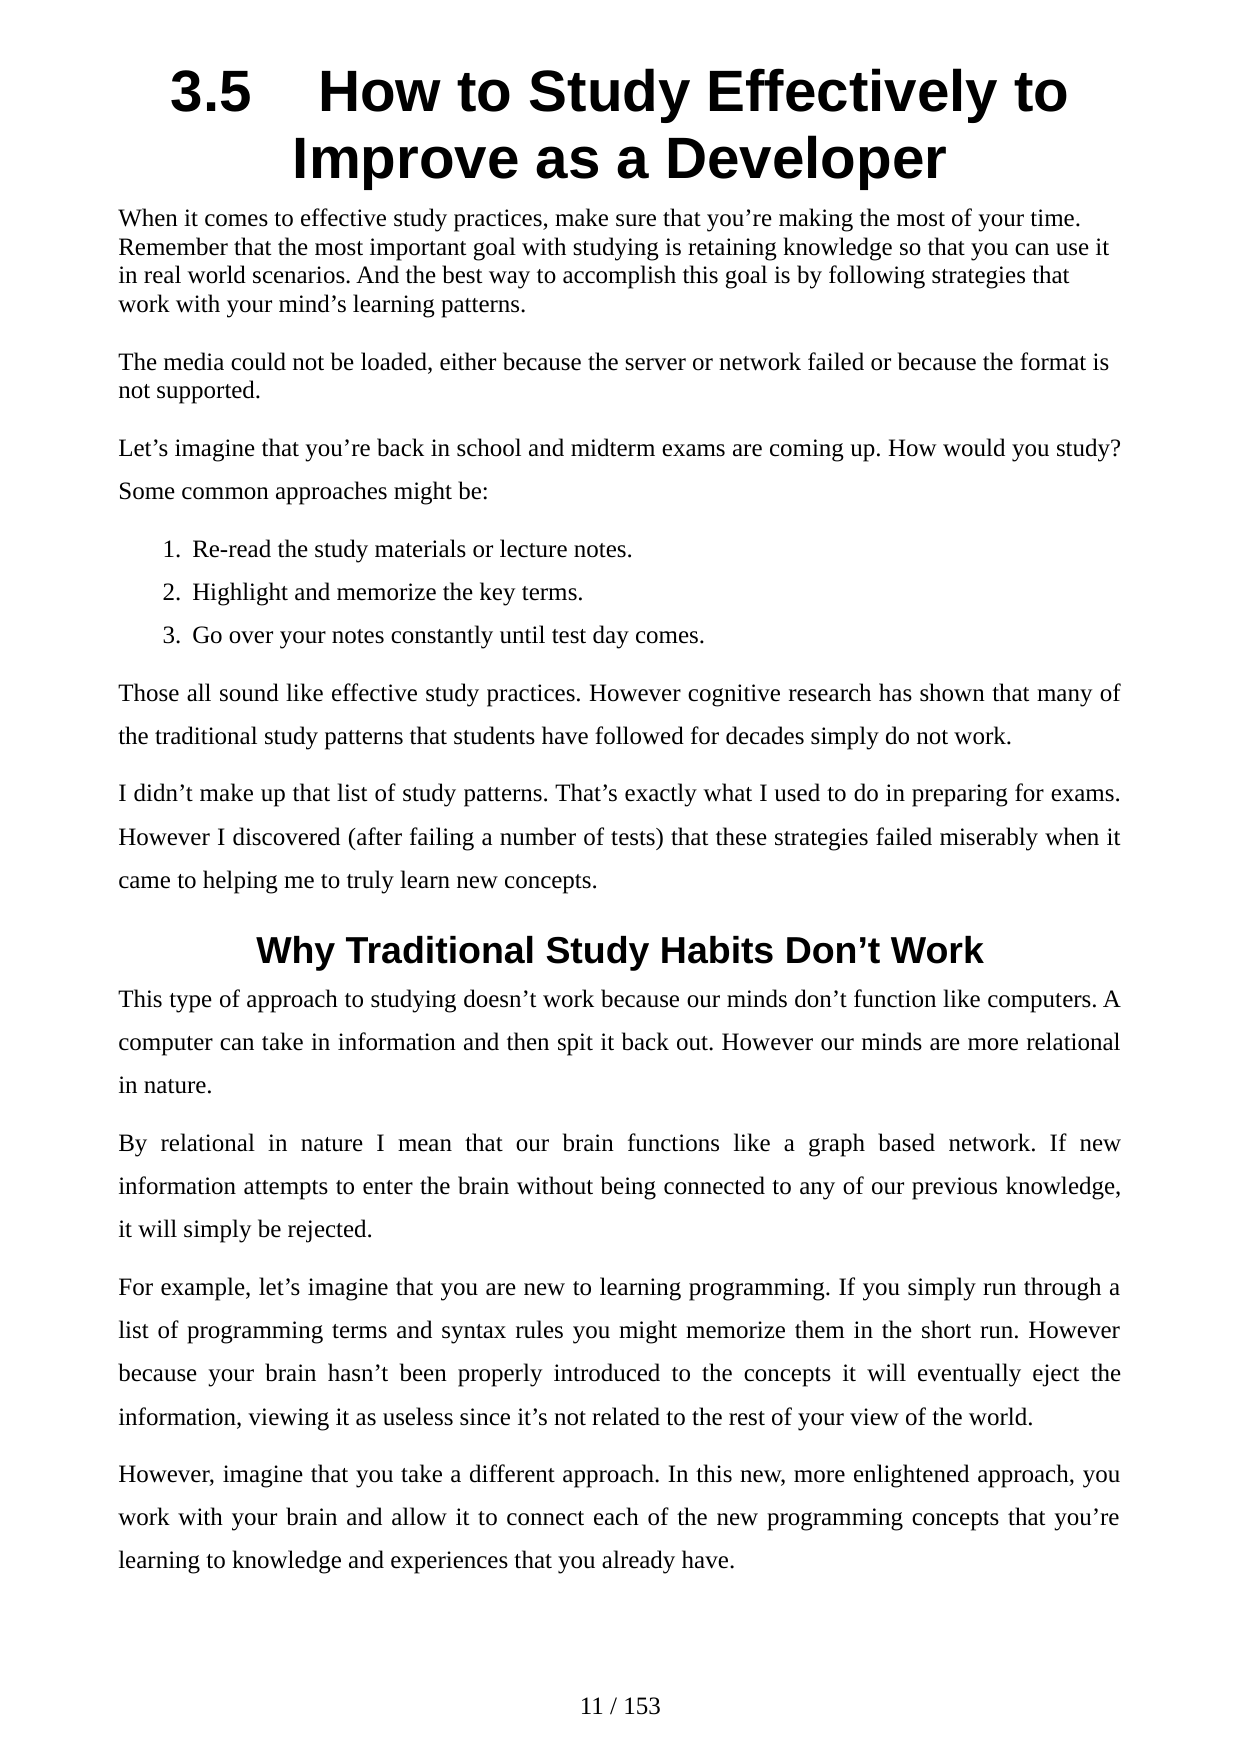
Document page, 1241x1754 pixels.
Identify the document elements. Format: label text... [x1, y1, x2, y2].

subtitle Why Traditional Study Habits Don’t Work [118, 929, 1122, 972]
list Go over your notes constantly until test day comes. [162, 620, 1122, 649]
text However, imagine that you take a different approach. In this new, more enlightened approach, you work with your brain and allow it to connect each of the new programming concepts that you’re learning to knowledge and experiences that you already have. [118, 1459, 1122, 1574]
text By relational in nature I mean that our brain functions like a graph based network. If new information attempts to enter the brain without being connected to any of our previous knowledge, it will simply be rejected. [118, 1128, 1122, 1243]
text Those all sound like effective study practices. However cognitive research has shown that many of the traditional study patterns that students have followed for decades simply do not work. [118, 678, 1122, 749]
text When it comes to effective study practices, make sure that you’re making the most of your time. Remember that the most important goal with studying is retaining knowledge so that you can use it in real world scenarios. And the best way to accomplish this goal is by following strategies that work with your mind’s learning patterns. [118, 203, 1122, 318]
text The media could not be loaded, either because the server or network failed or because the format is not supported. [118, 347, 1122, 404]
text I didn’t make up that list of study patterns. That’s exactly what I used to do in preparing for exams. However I discovered (after failing a number of tests) that these strategies failed miserably when it came to helping me to truly learn new concepts. [118, 778, 1122, 893]
title 3.5 How to Study Effectively to Improve as a Developer [118, 56, 1122, 190]
text This type of approach to studying doesn’t work because our minds don’t function like computers. A computer can take in information and then spit it back out. However our minds are more relational in nature. [118, 984, 1122, 1099]
text Let’s imagine that you’re back in school and midterm exams are coming up. How would you study? Some common approaches might be: [118, 433, 1122, 505]
text For example, let’s imagine that you are new to learning programming. If you simply run through a list of programming terms and syntax rules you might memorize them in the short run. However because your brain hasn’t been properly introduced to the concepts it will eventually eject the information, viewing it as useless since it’s not related to the rest of your view of the world. [118, 1272, 1122, 1430]
list Highlight and memorize the key terms. [162, 577, 1122, 606]
list Re-read the study materials or lecture notes. [162, 534, 1122, 562]
